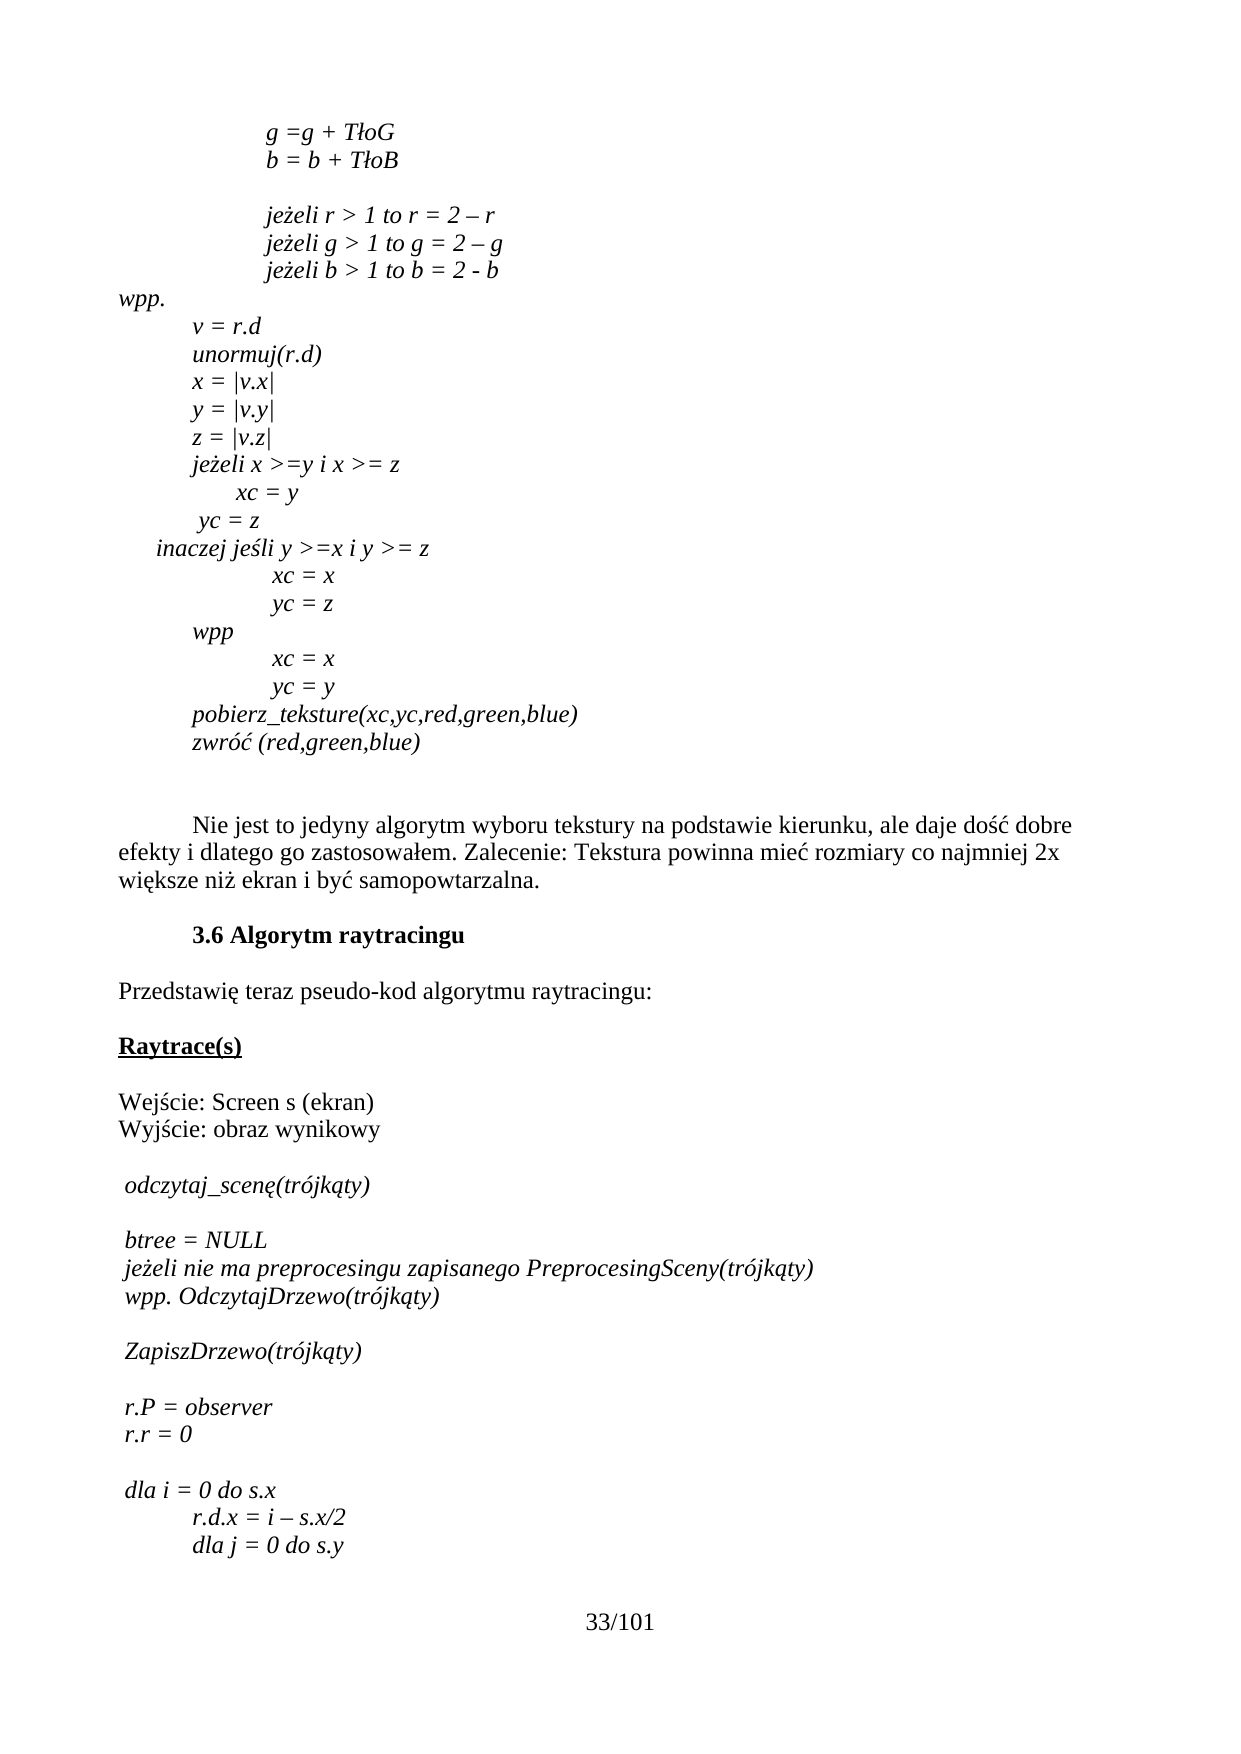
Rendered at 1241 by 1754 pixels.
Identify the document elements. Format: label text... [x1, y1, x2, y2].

text wpp. OdczytajDrzewo(trójkąty) [118, 1282, 1122, 1309]
text Przedstawię teraz pseudo-kod algorytmu raytracingu: [118, 977, 1122, 1005]
text odczytaj_scenę(trójkąty) [118, 1171, 1122, 1199]
text dla j = 0 do s.y [118, 1531, 1122, 1559]
text 3.6 Algorytm raytracingu [118, 922, 1122, 949]
text wpp. [118, 284, 1122, 312]
text pobierz_teksture(xc,yc,red,green,blue) [118, 700, 1122, 728]
text jeżeli g > 1 to g = 2 – g [118, 229, 1122, 257]
text zwróć (red,green,blue) [118, 728, 1122, 755]
text r.r = 0 [118, 1420, 1122, 1448]
text Wejście: Screen s (ekran) [118, 1088, 1122, 1116]
text jeżeli b > 1 to b = 2 - b [118, 257, 1122, 284]
text wpp [118, 617, 1122, 644]
text r.P = observer [118, 1393, 1122, 1420]
text xc = x [118, 644, 1122, 672]
text dla i = 0 do s.x [118, 1476, 1122, 1503]
text inaczej jeśli y >=x i y >= z [118, 534, 1122, 561]
text yc = z [118, 589, 1122, 617]
text g =g + TłoG [118, 118, 1122, 146]
text jeżeli nie ma preprocesingu zapisanego PreprocesingSceny(trójkąty) [118, 1254, 1122, 1282]
text r.d.x = i – s.x/2 [118, 1503, 1122, 1531]
text xc = x [118, 561, 1122, 589]
text yc = y [118, 672, 1122, 700]
text yc = z [118, 506, 1122, 534]
text v = r.d [118, 312, 1122, 340]
text jeżeli r > 1 to r = 2 – r [118, 201, 1122, 229]
text ZapiszDrzewo(trójkąty) [118, 1337, 1122, 1365]
text z = |v.z| [118, 423, 1122, 451]
text y = |v.y| [118, 395, 1122, 423]
text Raytrace(s) [118, 1032, 1122, 1060]
text btree = NULL [118, 1226, 1122, 1254]
text xc = y [118, 478, 1122, 506]
text Wyjście: obraz wynikowy [118, 1116, 1122, 1143]
text b = b + TłoB [118, 146, 1122, 173]
text jeżeli x >=y i x >= z [118, 451, 1122, 478]
text x = |v.x| [118, 367, 1122, 395]
text Nie jest to jedyny algorytm wyboru tekstury na podstawie kierunku, ale daje dość dobre efekty i dlatego go zastosowałem. Zalecenie: Tekstura powinna mieć rozmiary co najmniej 2x większe niż ekran i być samopowtarzalna. [118, 811, 1122, 894]
text unormuj(r.d) [118, 340, 1122, 367]
